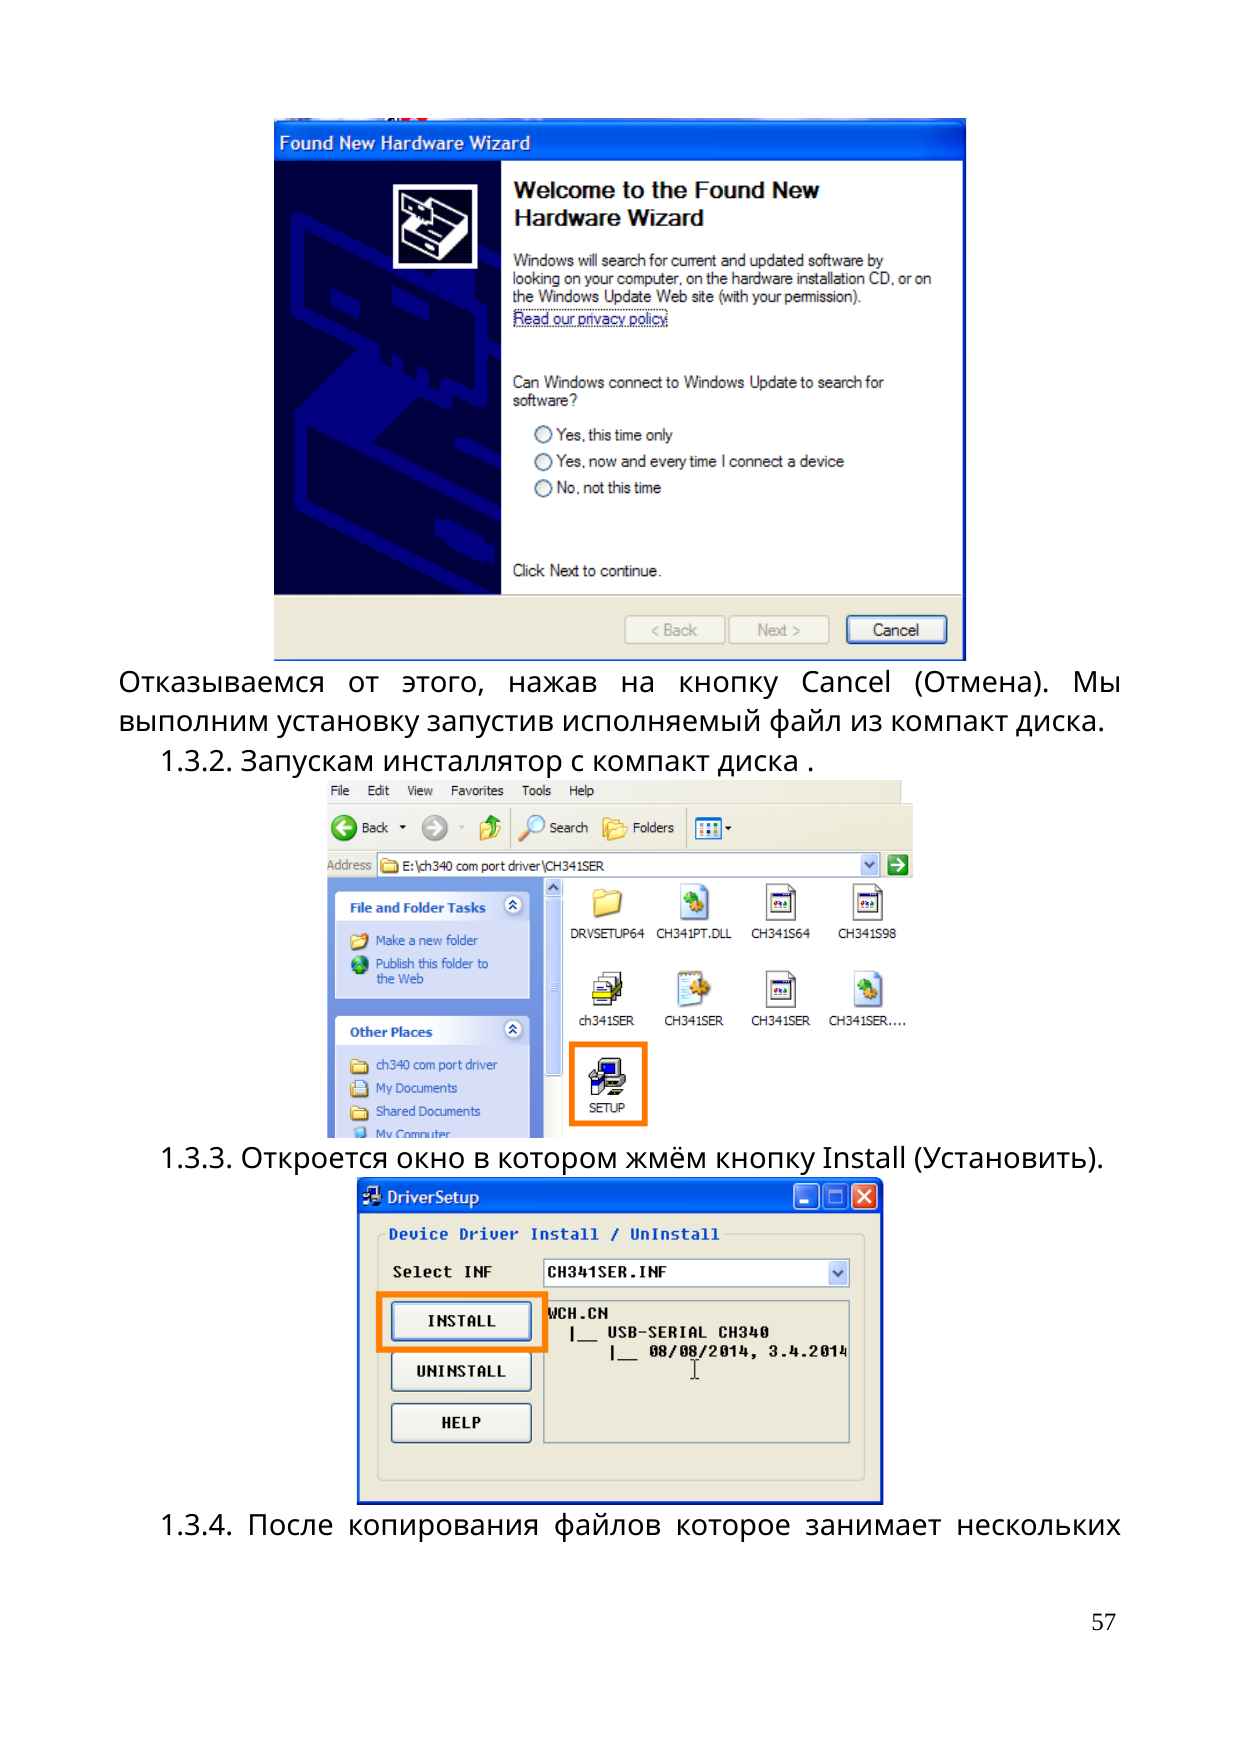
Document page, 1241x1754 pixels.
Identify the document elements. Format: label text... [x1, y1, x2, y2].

text Отказываемся от этого, нажав на кнопку Cancel (Отмена). Мы выполним установку запустив исполняемый файл из компакт диска. [118, 118, 1122, 740]
text 1.3.3. Откроется окно в котором жмём кнопку Install (Установить). [118, 780, 1122, 1177]
picture [356, 1177, 884, 1505]
picture [274, 118, 967, 661]
text 1.3.2. Запускам инсталлятор с компакт диска . [118, 740, 1122, 780]
text 1.3.4. После копирования файлов которое занимает нескольких [118, 1177, 1122, 1544]
picture [327, 780, 913, 1138]
